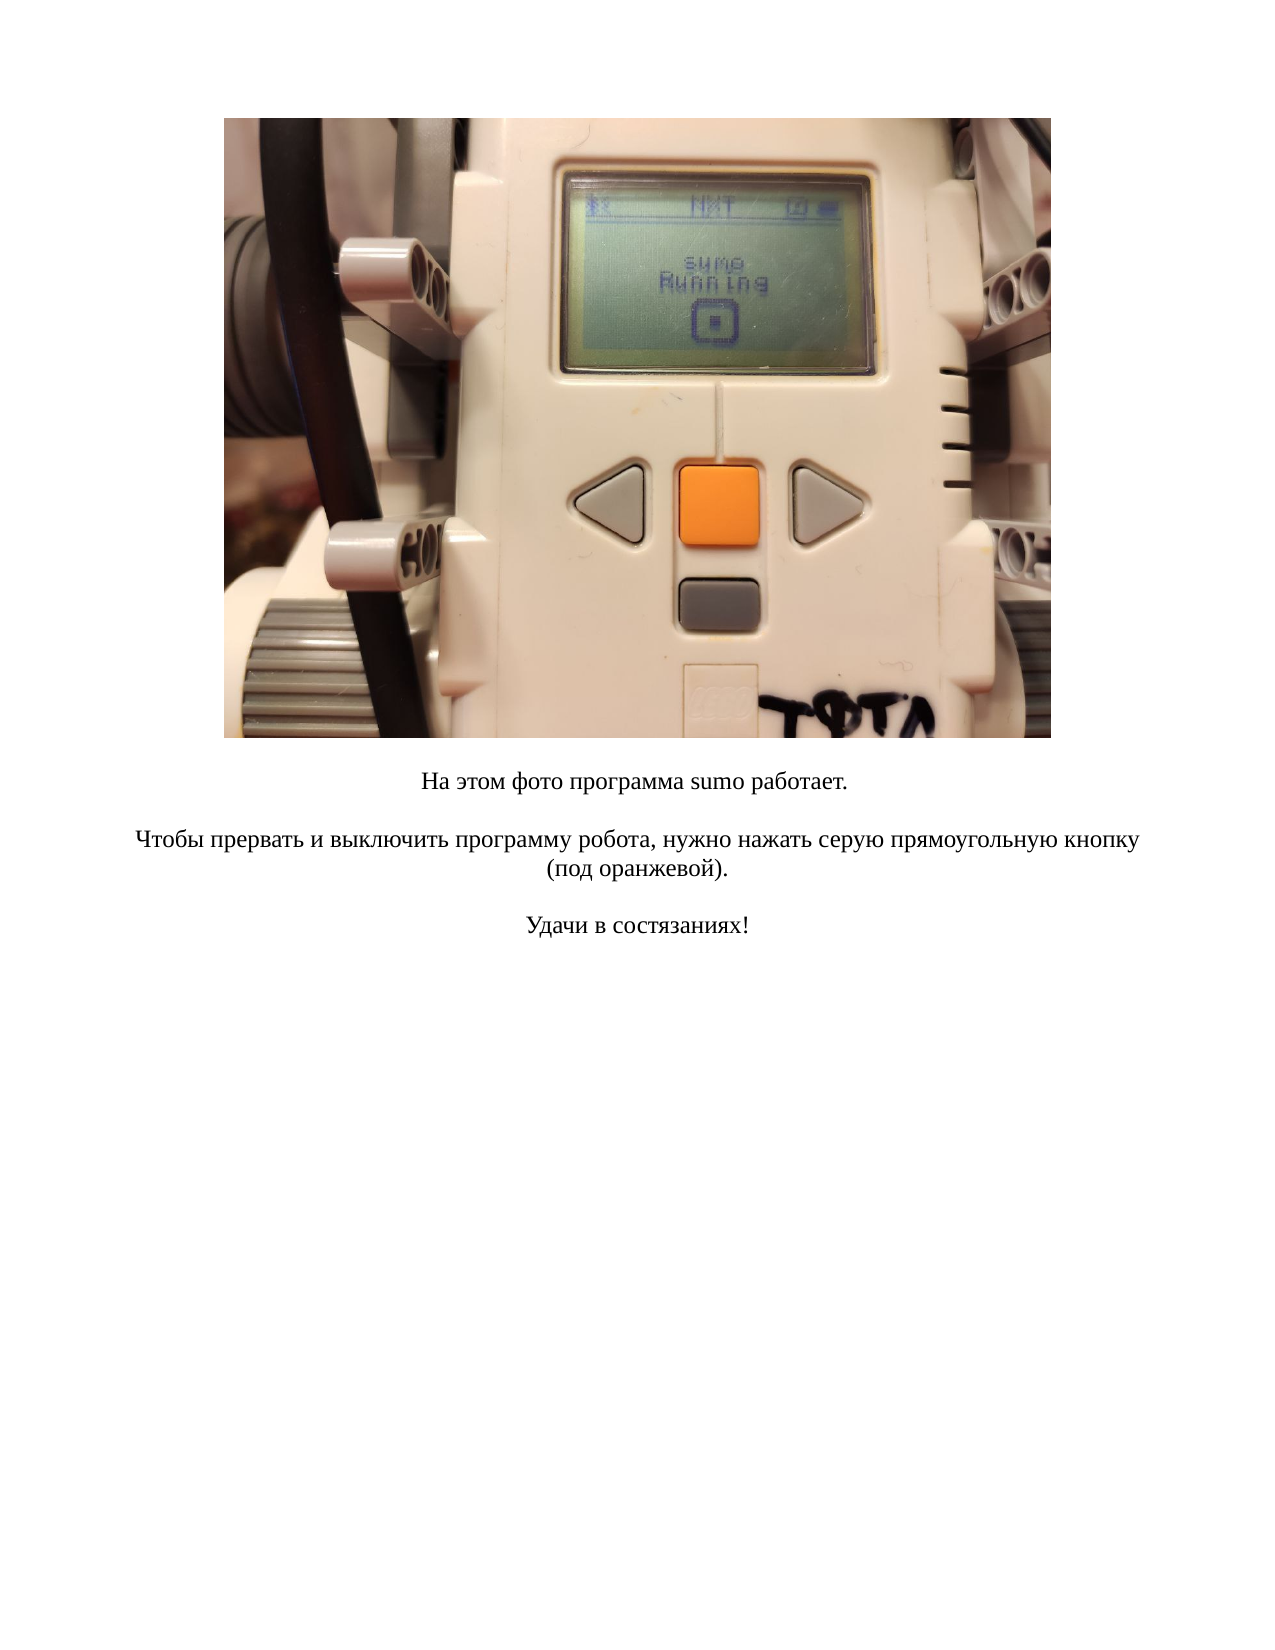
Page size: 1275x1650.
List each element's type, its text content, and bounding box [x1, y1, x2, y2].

text Удачи в состязаниях! [118, 910, 1157, 939]
text На этом фото программа sumo работает. [118, 766, 1157, 795]
picture [224, 118, 1051, 738]
text Чтобы прервать и выключить программу робота, нужно нажать серую прямоугольную кнопку (под оранжевой). [118, 824, 1157, 881]
